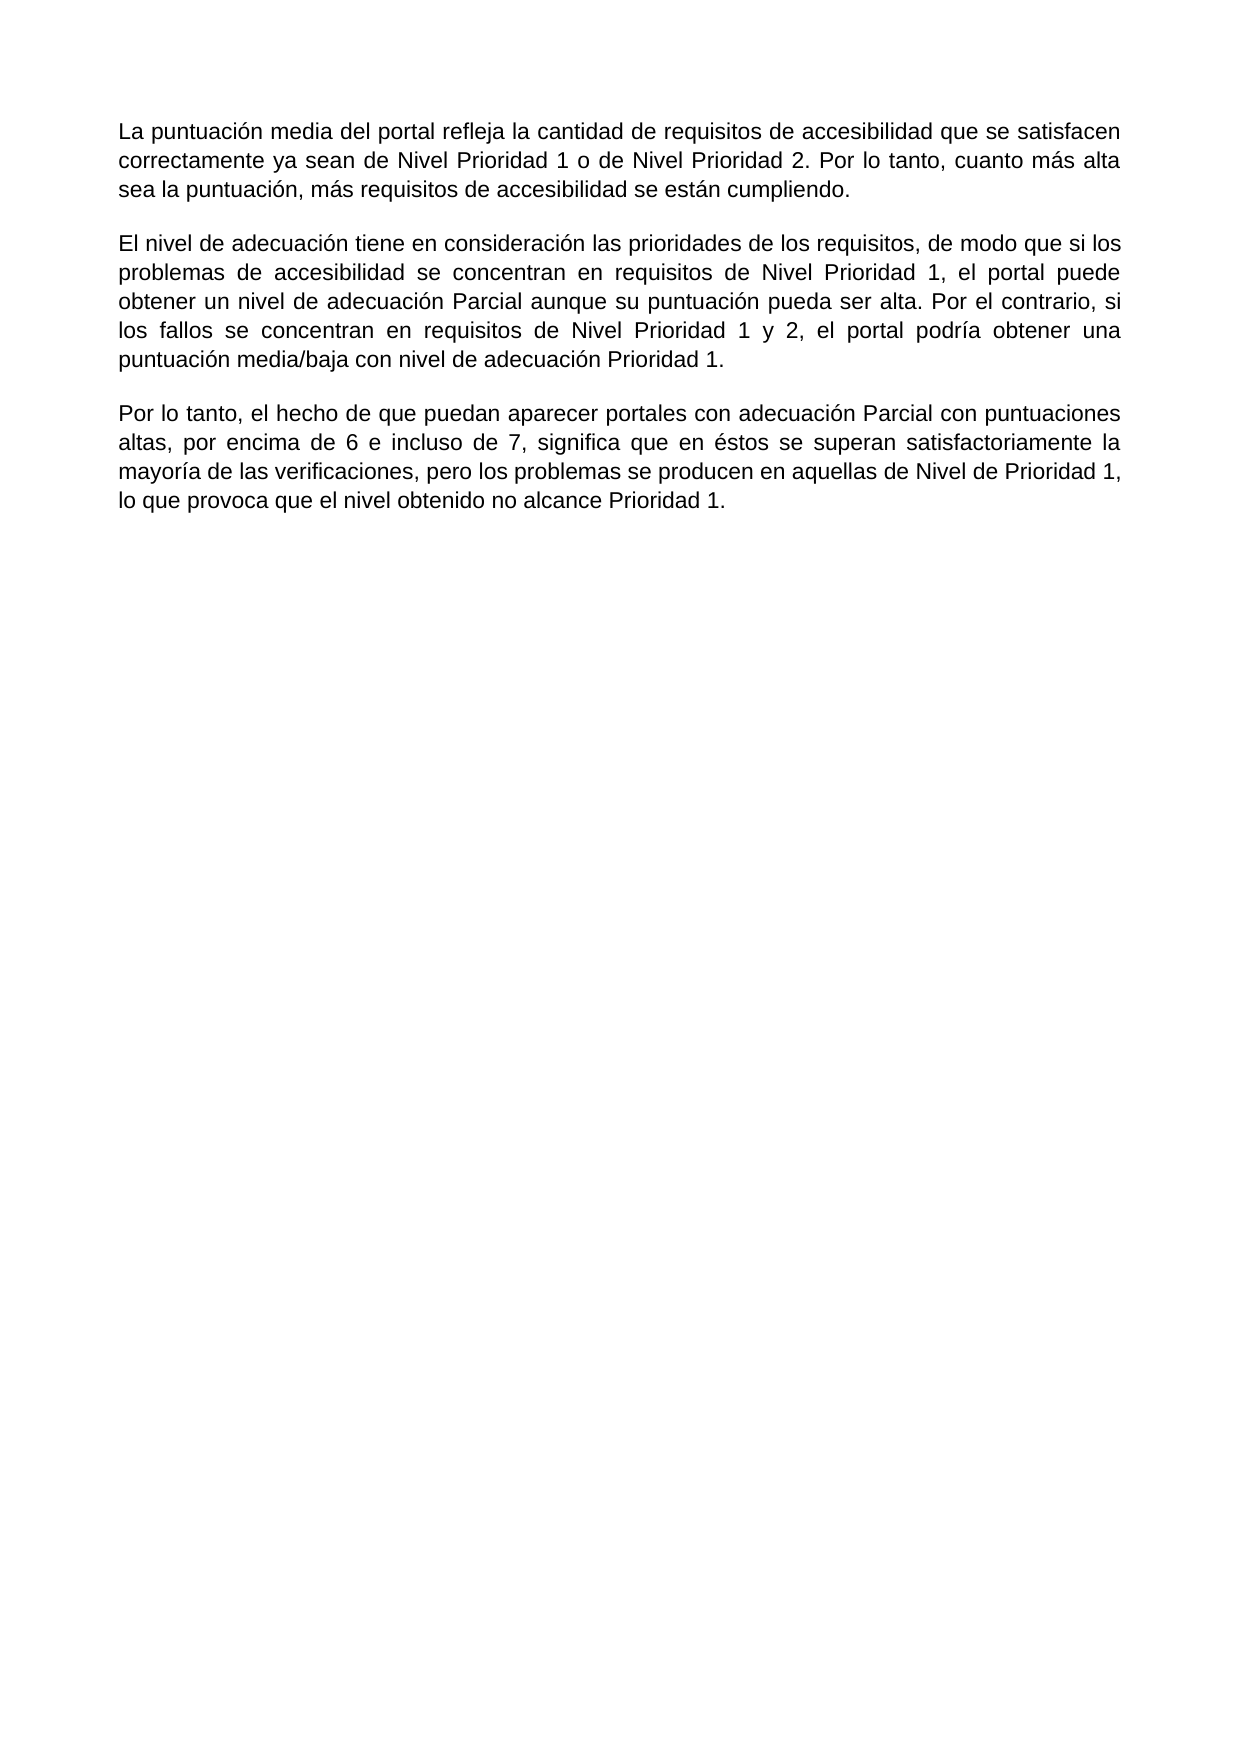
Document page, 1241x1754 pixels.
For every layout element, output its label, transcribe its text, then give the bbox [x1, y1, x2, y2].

text Por lo tanto, el hecho de que puedan aparecer portales con adecuación Parcial con puntuaciones altas, por encima de 6 e incluso de 7, significa que en éstos se superan satisfactoriamente la mayoría de las verificaciones, pero los problemas se producen en aquellas de Nivel de Prioridad 1, lo que provoca que el nivel obtenido no alcance Prioridad 1. [118, 400, 1122, 513]
text El nivel de adecuación tiene en consideración las prioridades de los requisitos, de modo que si los problemas de accesibilidad se concentran en requisitos de Nivel Prioridad 1, el portal puede obtener un nivel de adecuación Parcial aunque su puntuación pueda ser alta. Por el contrario, si los fallos se concentran en requisitos de Nivel Prioridad 1 y 2, el portal podría obtener una puntuación media/baja con nivel de adecuación Prioridad 1. [118, 230, 1122, 372]
text La puntuación media del portal refleja la cantidad de requisitos de accesibilidad que se satisfacen correctamente ya sean de Nivel Prioridad 1 o de Nivel Prioridad 2. Por lo tanto, cuanto más alta sea la puntuación, más requisitos de accesibilidad se están cumpliendo. [118, 118, 1122, 202]
